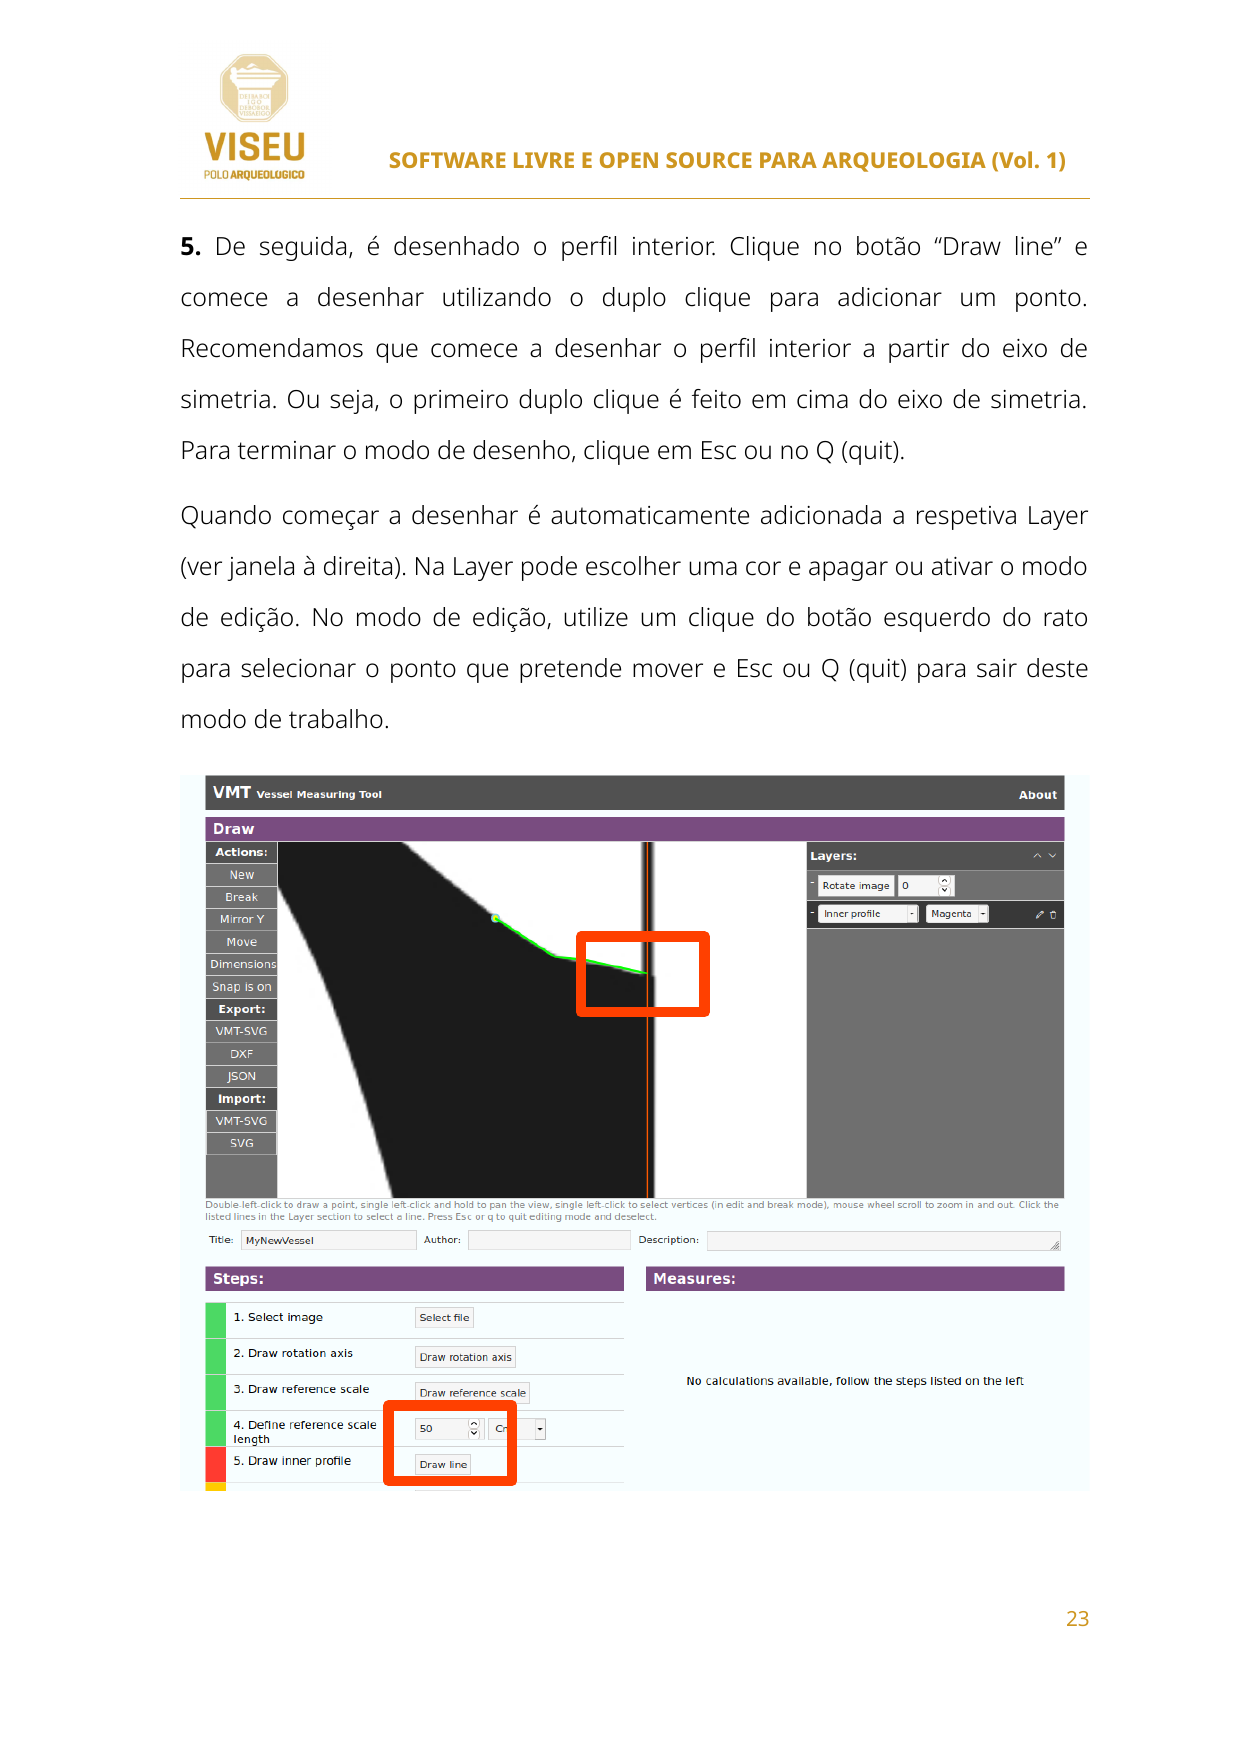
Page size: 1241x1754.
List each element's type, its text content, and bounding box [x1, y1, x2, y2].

text Quando começar a desenhar é automaticamente adicionada a respetiva Layer (ver janela à direita). Na Layer pode escolher uma cor e apagar ou ativar o modo de edição. No modo de edição, utilize um clique do botão esquerdo do rato para selecionar o ponto que pretende mover e Esc ou Q (quit) para sair deste modo de trabalho. [180, 498, 1090, 736]
picture [180, 775, 1090, 1491]
text 5. De seguida, é desenhado o perfil interior. Clique no botão “Draw line” e comece a desenhar utilizando o duplo clique para adicionar um ponto. Recomendamos que comece a desenhar o perfil interior a partir do eixo de simetria. Ou seja, o primeiro duplo clique é feito em cima do eixo de simetria. Para terminar o modo de desenho, clique em Esc ou no Q (quit). [180, 228, 1090, 466]
